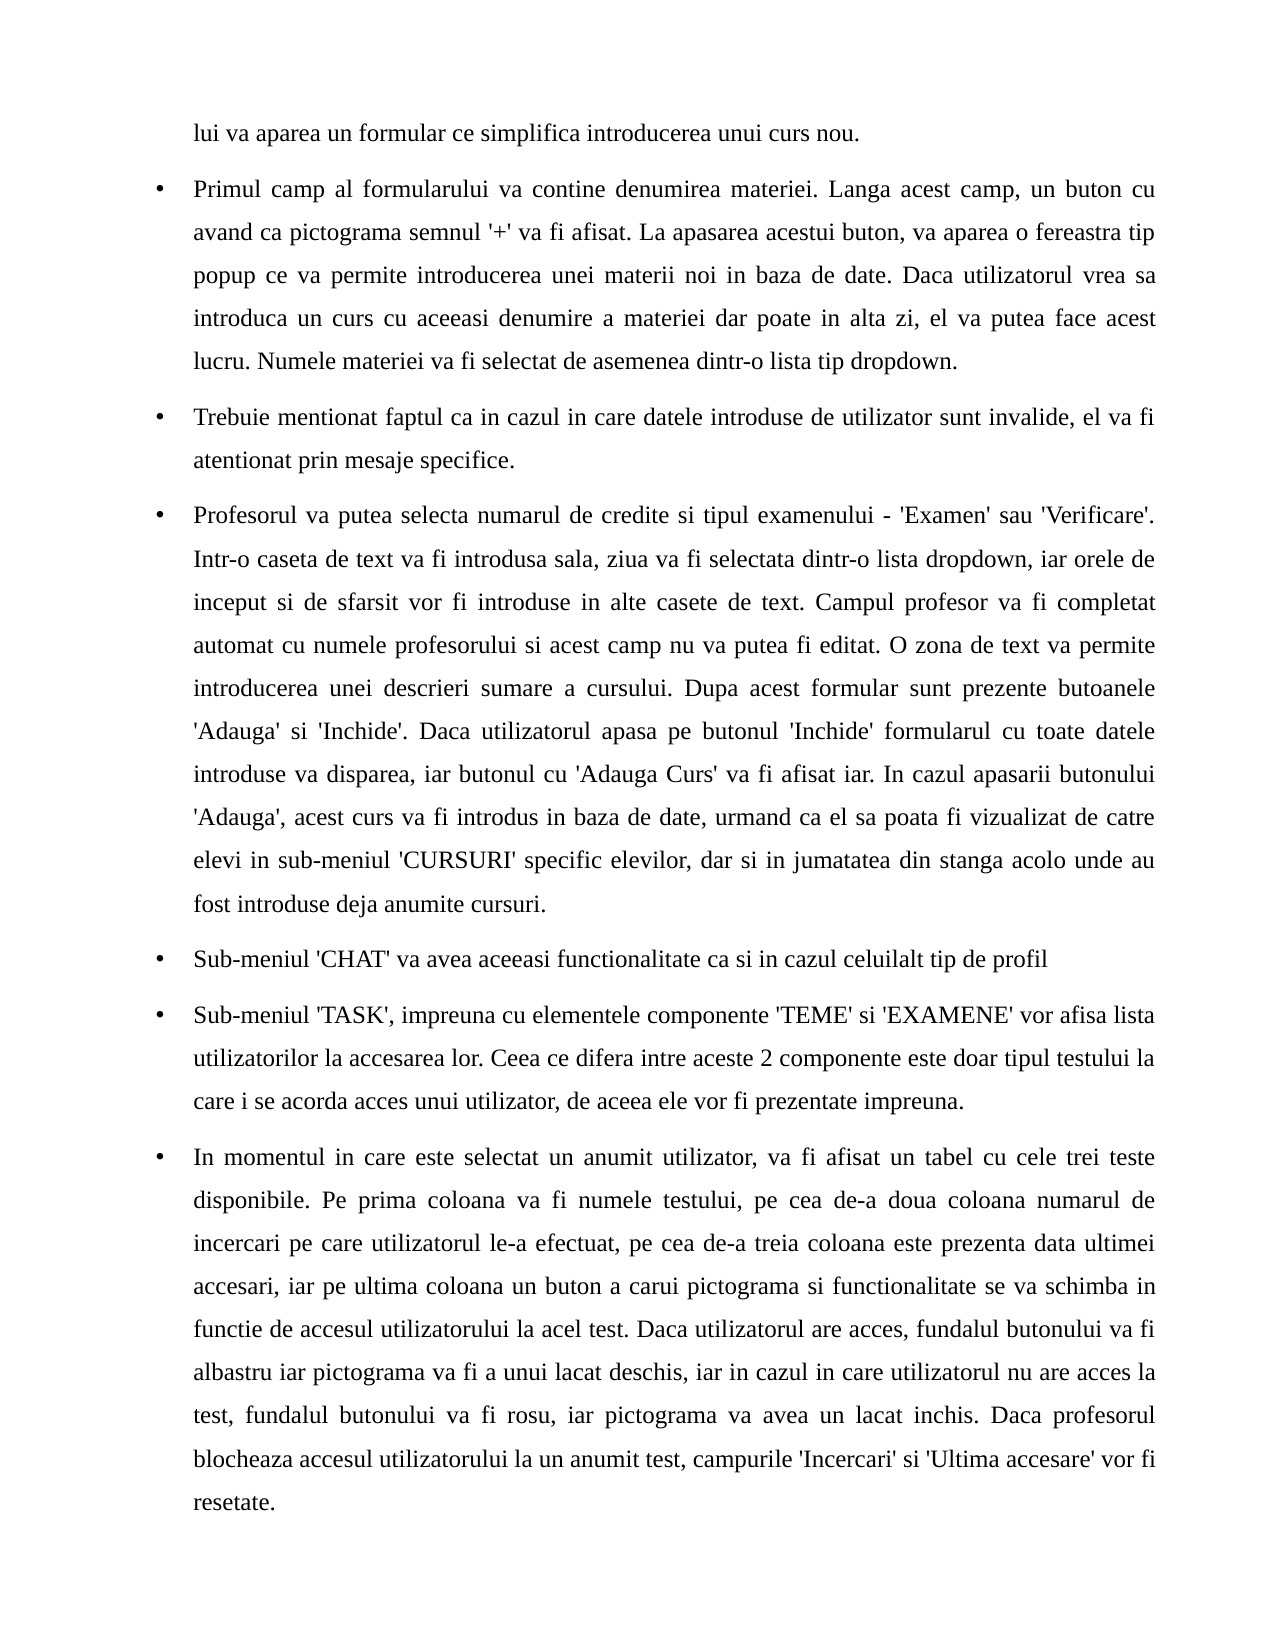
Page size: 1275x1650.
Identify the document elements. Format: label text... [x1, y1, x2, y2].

list Sub-meniul 'TASK', impreuna cu elementele componente 'TEME' si 'EXAMENE' vor afisa lista utilizatorilor la accesarea lor. Ceea ce difera intre aceste 2 componente este doar tipul testului la care i se acorda acces unui utilizator, de aceea ele vor fi prezentate impreuna. [156, 1000, 1157, 1115]
list Profesorul va putea selecta numarul de credite si tipul examenului - 'Examen' sau 'Verificare'. Intr-o caseta de text va fi introdusa sala, ziua va fi selectata dintr-o lista dropdown, iar orele de inceput si de sfarsit vor fi introduse in alte casete de text. Campul profesor va fi completat automat cu numele profesorului si acest camp nu va putea fi editat. O zona de text va permite introducerea unei descrieri sumare a cursului. Dupa acest formular sunt prezente butoanele 'Adauga' si 'Inchide'. Daca utilizatorul apasa pe butonul 'Inchide' formularul cu toate datele introduse va disparea, iar butonul cu 'Adauga Curs' va fi afisat iar. In cazul apasarii butonului 'Adauga', acest curs va fi introdus in baza de date, urmand ca el sa poata fi vizualizat de catre elevi in sub-meniul 'CURSURI' specific elevilor, dar si in jumatatea din stanga acolo unde au fost introduse deja anumite cursuri. [156, 501, 1157, 917]
list Sub-meniul 'CHAT' va avea aceeasi functionalitate ca si in cazul celuilalt tip de profil [156, 944, 1157, 973]
list In momentul in care este selectat un anumit utilizator, va fi afisat un tabel cu cele trei teste disponibile. Pe prima coloana va fi numele testului, pe cea de-a doua coloana numarul de incercari pe care utilizatorul le-a efectuat, pe cea de-a treia coloana este prezenta data ultimei accesari, iar pe ultima coloana un buton a carui pictograma si functionalitate se va schimba in functie de accesul utilizatorului la acel test. Daca utilizatorul are acces, fundalul butonului va fi albastru iar pictograma va fi a unui lacat deschis, iar in cazul in care utilizatorul nu are acces la test, fundalul butonului va fi rosu, iar pictograma va avea un lacat inchis. Daca profesorul blocheaza accesul utilizatorului la un anumit test, campurile 'Incercari' si 'Ultima accesare' vor fi resetate. [156, 1142, 1157, 1516]
list lui va aparea un formular ce simplifica introducerea unui curs nou. [156, 118, 1157, 147]
list Trebuie mentionat faptul ca in cazul in care datele introduse de utilizator sunt invalide, el va fi atentionat prin mesaje specifice. [156, 402, 1157, 474]
list Primul camp al formularului va contine denumirea materiei. Langa acest camp, un buton cu avand ca pictograma semnul '+' va fi afisat. La apasarea acestui buton, va aparea o fereastra tip popup ce va permite introducerea unei materii noi in baza de date. Daca utilizatorul vrea sa introduca un curs cu aceeasi denumire a materiei dar poate in alta zi, el va putea face acest lucru. Numele materiei va fi selectat de asemenea dintr-o lista tip dropdown. [156, 174, 1157, 375]
